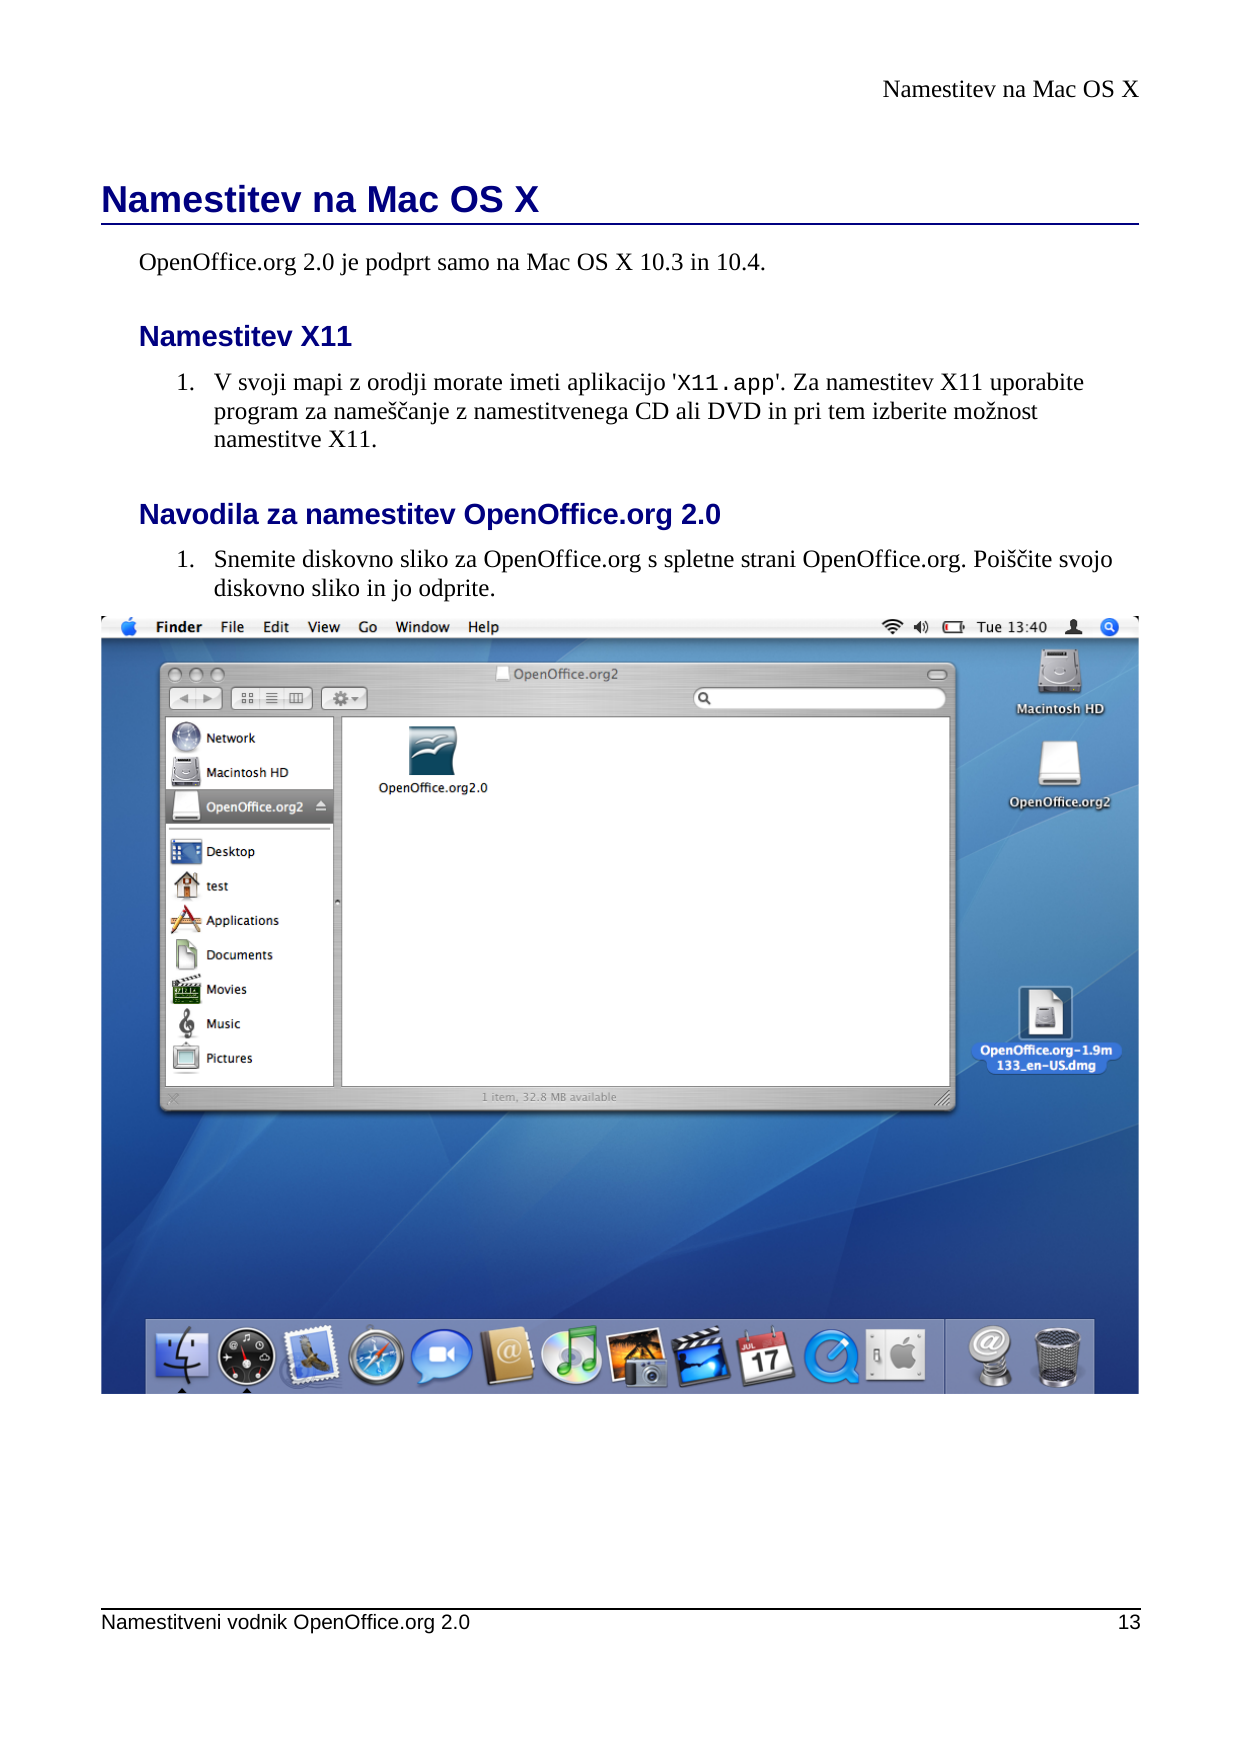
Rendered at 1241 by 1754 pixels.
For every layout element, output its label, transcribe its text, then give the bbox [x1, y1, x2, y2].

list V svoji mapi z orodji morate imeti aplikacijo 'X11.app'. Za namestitev X11 uporabite program za nameščanje z namestitvenega CD ali DVD in pri tem izberite možnost namestitve X11. [176, 368, 1139, 453]
subtitle Navodila za namestitev OpenOffice.org 2.0 [138, 498, 1139, 531]
subtitle Namestitev X11 [138, 320, 1139, 353]
text OpenOffice.org 2.0 je podprt samo na Mac OS X 10.3 in 10.4. [138, 247, 1139, 275]
list Snemite diskovno sliko za OpenOffice.org s spletne strani OpenOffice.org. Poiščite svojo diskovno sliko in jo odprite. [176, 545, 1139, 601]
subtitle Namestitev na Mac OS X [101, 179, 1139, 223]
picture [101, 616, 1139, 1394]
